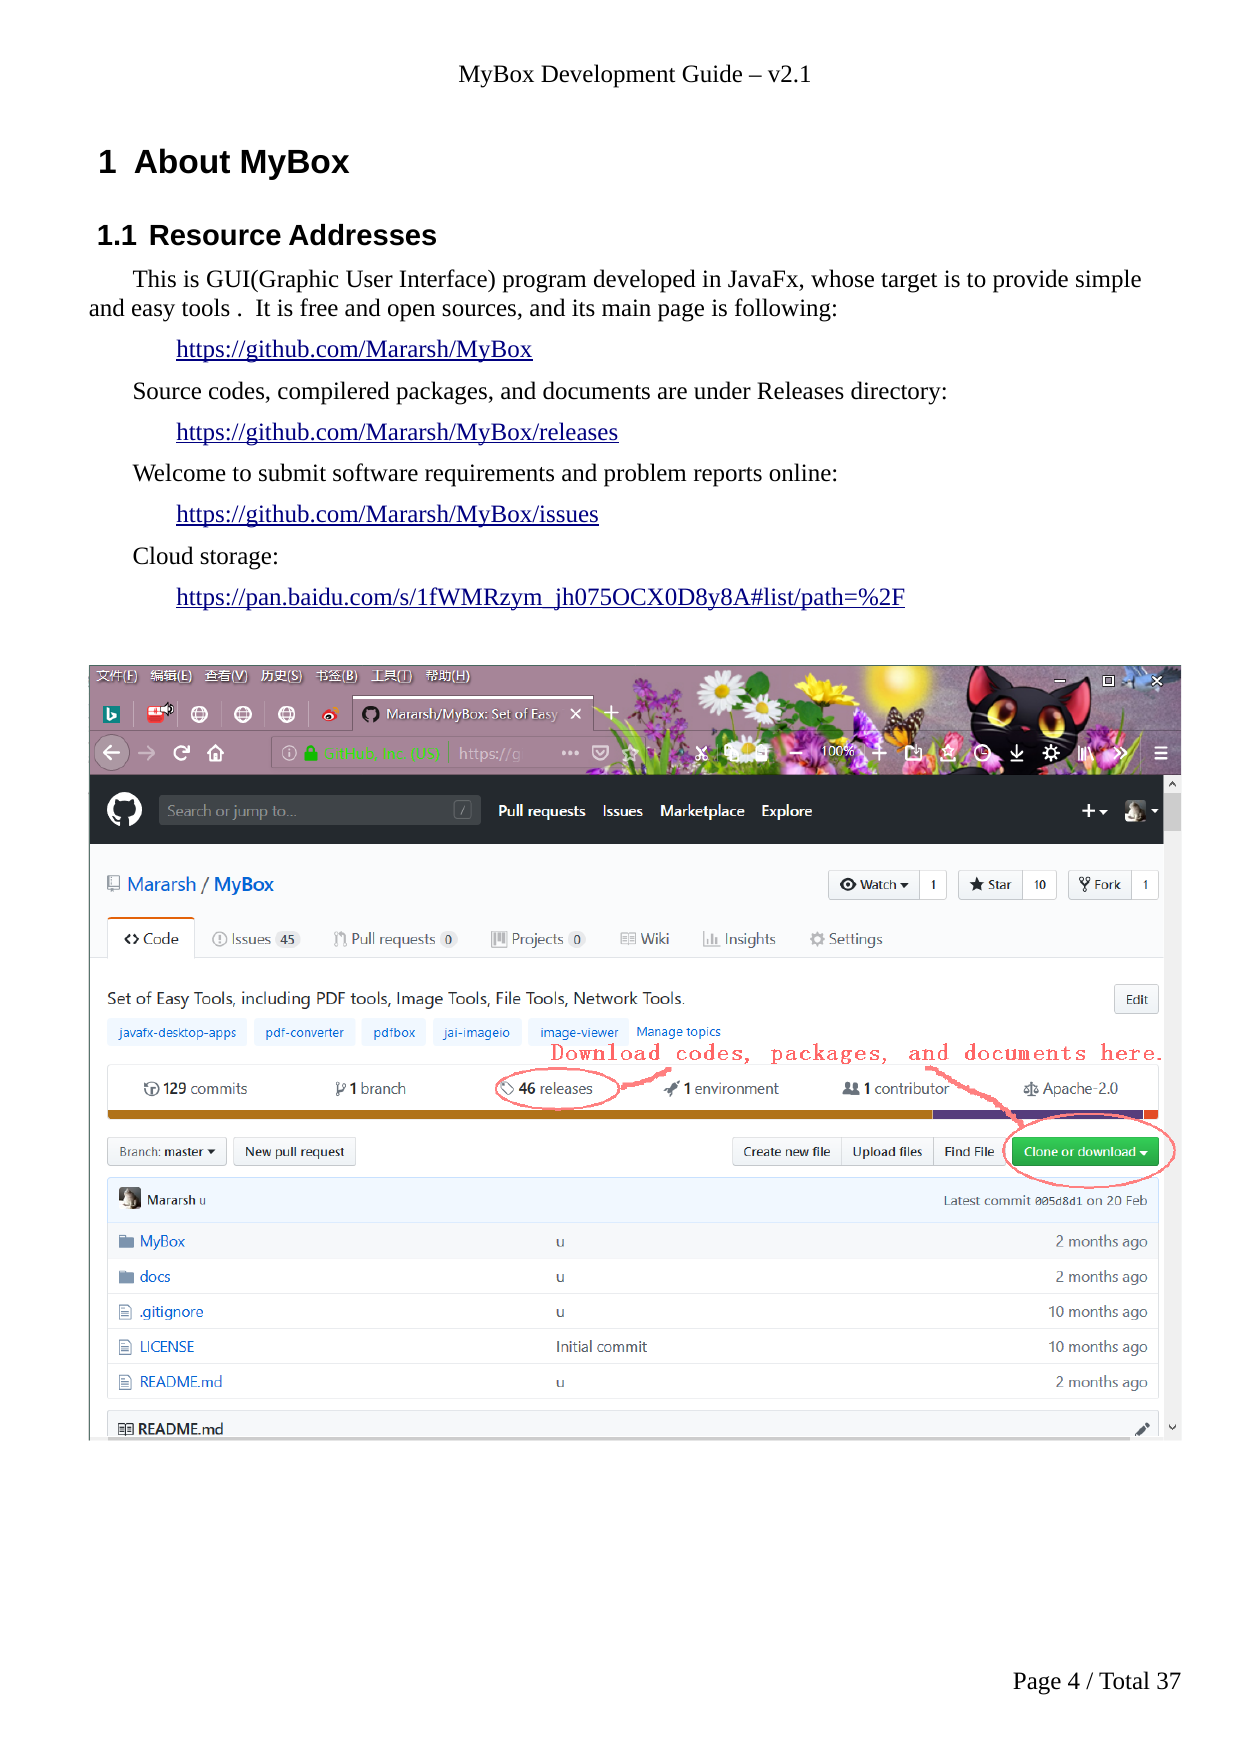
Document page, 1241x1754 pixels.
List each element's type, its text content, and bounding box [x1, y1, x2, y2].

text Cloud storage: [88, 541, 1181, 569]
text This is GUI(Graphic User Interface) program developed in JavaFx, whose target is to provide simple and easy tools . It is free and open sources, and its main page is following: [88, 264, 1181, 322]
text https://github.com/Mararsh/MyBox [88, 334, 1181, 363]
subtitle About MyBox [88, 142, 1181, 181]
text https://github.com/Mararsh/MyBox/releases [88, 417, 1181, 446]
picture [88, 664, 1182, 1441]
text https://github.com/Mararsh/MyBox/issues [88, 499, 1181, 528]
text Welcome to submit software requirements and problem reports online: [88, 458, 1181, 487]
text Source codes, compilered packages, and documents are under Releases directory: [88, 376, 1181, 404]
text https://pan.baidu.com/s/1fWMRzym_jh075OCX0D8y8A#list/path=%2F [88, 582, 1181, 611]
subtitle Resource Addresses [88, 218, 1181, 252]
